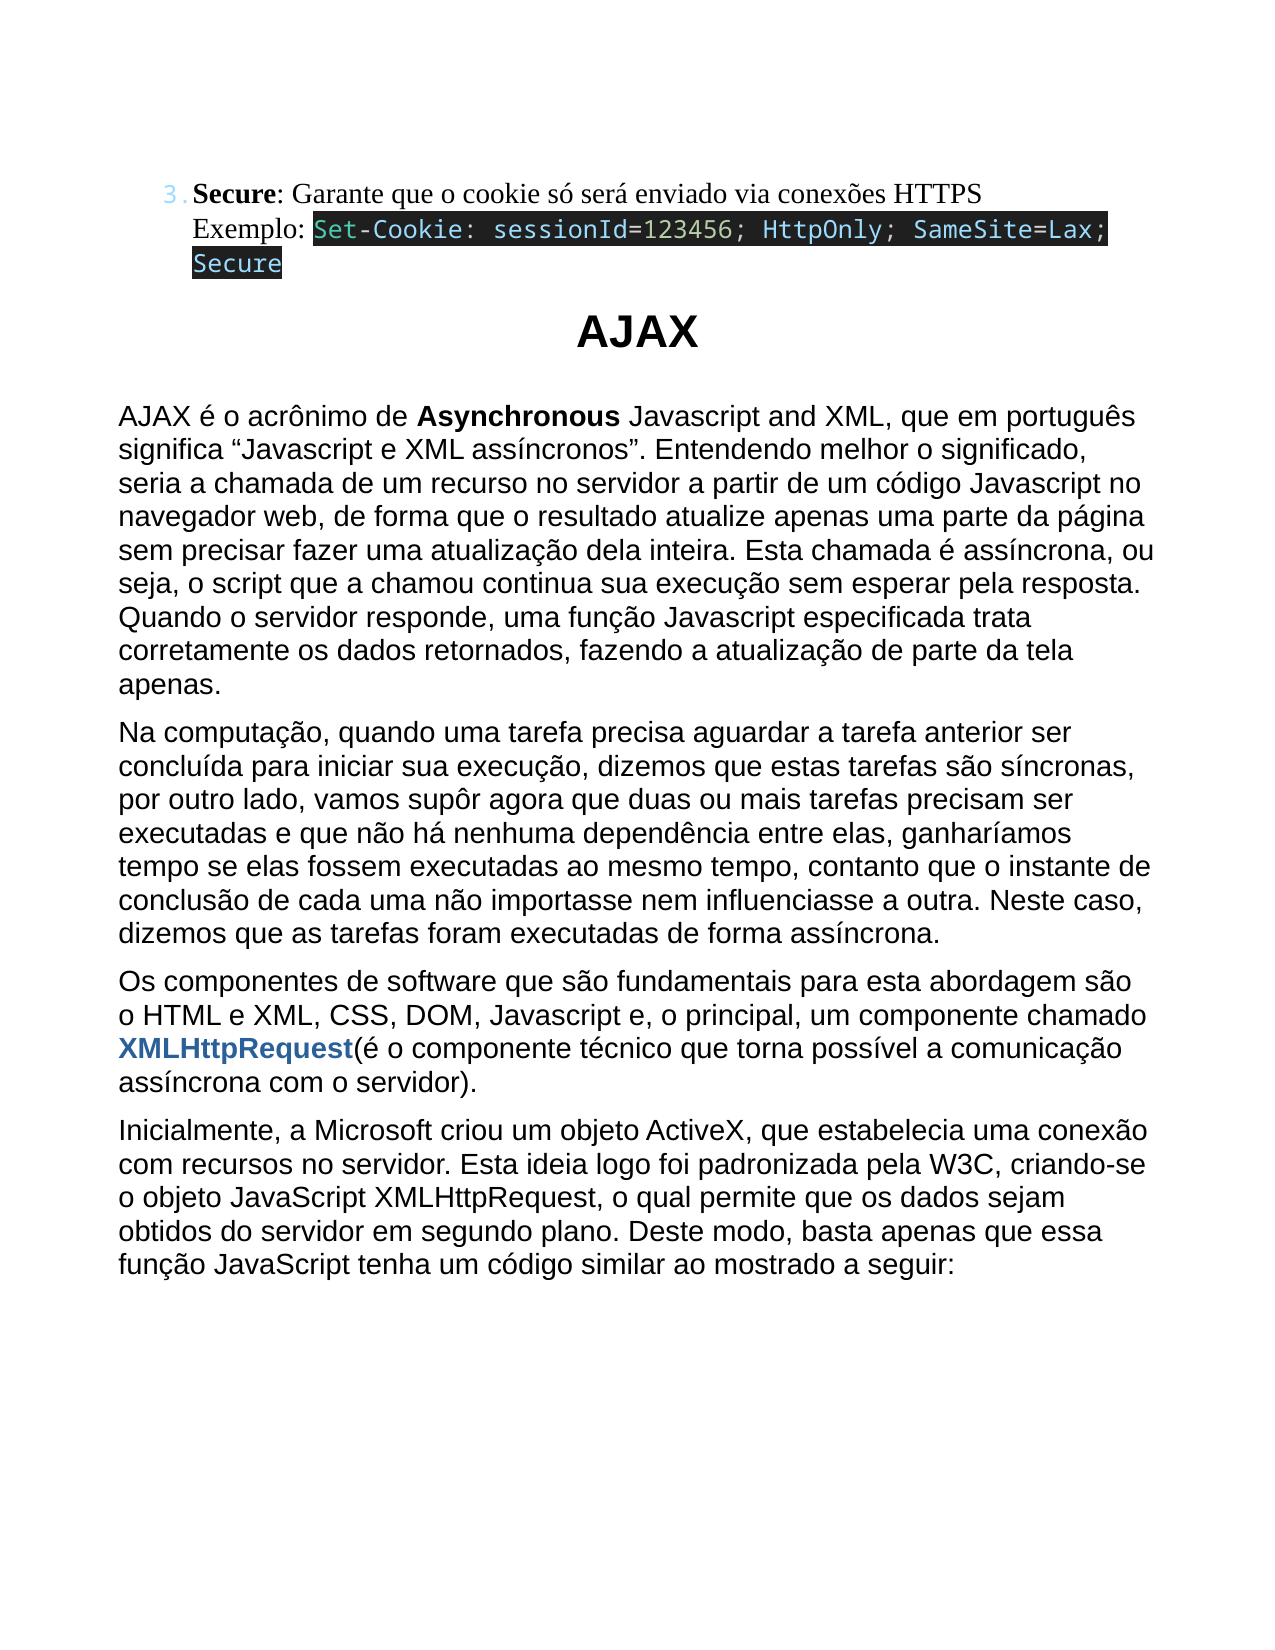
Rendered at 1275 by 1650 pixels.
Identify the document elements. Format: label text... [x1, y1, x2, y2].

text Na computação, quando uma tarefa precisa aguardar a tarefa anterior ser concluída para iniciar sua execução, dizemos que estas tarefas são síncronas, por outro lado, vamos supôr agora que duas ou mais tarefas precisam ser executadas e que não há nenhuma dependência entre elas, ganharíamos tempo se elas fossem executadas ao mesmo tempo, contanto que o instante de conclusão de cada uma não importasse nem influenciasse a outra. Neste caso, dizemos que as tarefas foram executadas de forma assíncrona. [118, 715, 1157, 950]
text Os componentes de software que são fundamentais para esta abordagem são o HTML e XML, CSS, DOM, Javascript e, o principal, um componente chamado XMLHttpRequest(é o componente técnico que torna possível a comunicação assíncrona com o servidor). [118, 964, 1157, 1098]
text Inicialmente, a Microsoft criou um objeto ActiveX, que estabelecia uma conexão com recursos no servidor. Esta ideia logo foi padronizada pela W3C, criando-se o objeto JavaScript XMLHttpRequest, o qual permite que os dados sejam obtidos do servidor em segundo plano. Deste modo, basta apenas que essa função JavaScript tenha um código similar ao mostrado a seguir: [118, 1113, 1157, 1281]
subtitle AJAX [118, 304, 1157, 357]
text AJAX é o acrônimo de Asynchronous Javascript and XML, que em português significa “Javascript e XML assíncronos”. Entendendo melhor o significado, seria a chamada de um recurso no servidor a partir de um código Javascript no navegador web, de forma que o resultado atualize apenas uma parte da página sem precisar fazer uma atualização dela inteira. Esta chamada é assíncrona, ou seja, o script que a chamou continua sua execução sem esperar pela resposta. Quando o servidor responde, uma função Javascript especificada trata corretamente os dados retornados, fazendo a atualização de parte da tela apenas. [118, 398, 1157, 700]
list Secure: Garante que o cookie só será enviado via conexões HTTPS Exemplo: Set-Cookie: sessionId=123456; HttpOnly; SameSite=Lax; Secure [162, 176, 1157, 279]
